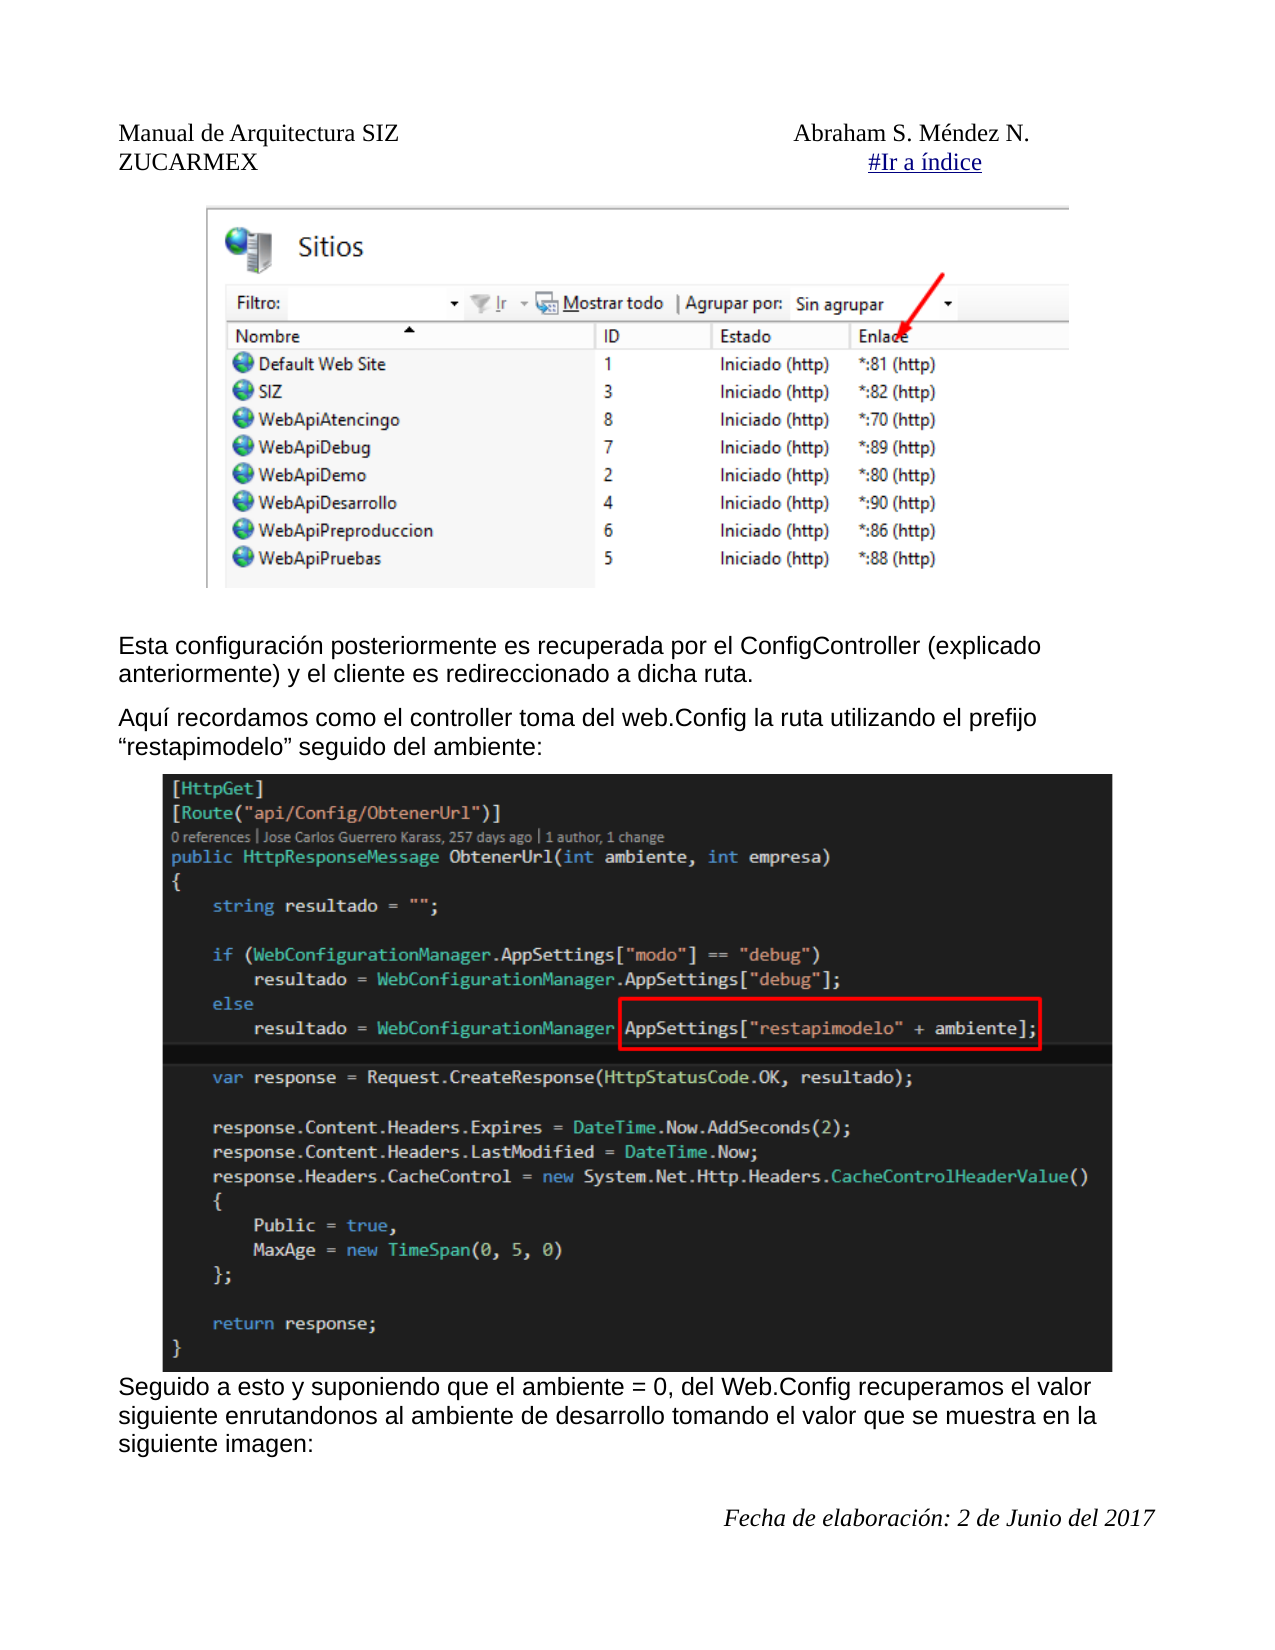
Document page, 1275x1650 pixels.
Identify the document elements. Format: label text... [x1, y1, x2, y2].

picture [162, 774, 1113, 1372]
picture [206, 205, 1069, 588]
text Seguido a esto y suponiendo que el ambiente = 0, del Web.Config recuperamos el valor siguiente enrutandonos al ambiente de desarrollo tomando el valor que se muestra en la siguiente imagen: [118, 775, 1157, 1458]
text Esta configuración posteriormente es recuperada por el ConfigController (explicado anteriormente) y el cliente es redireccionado a dicha ruta. [118, 631, 1157, 688]
text Aquí recordamos como el controller toma del web.Config la ruta utilizando el prefijo “restapimodelo” seguido del ambiente: [118, 703, 1157, 760]
